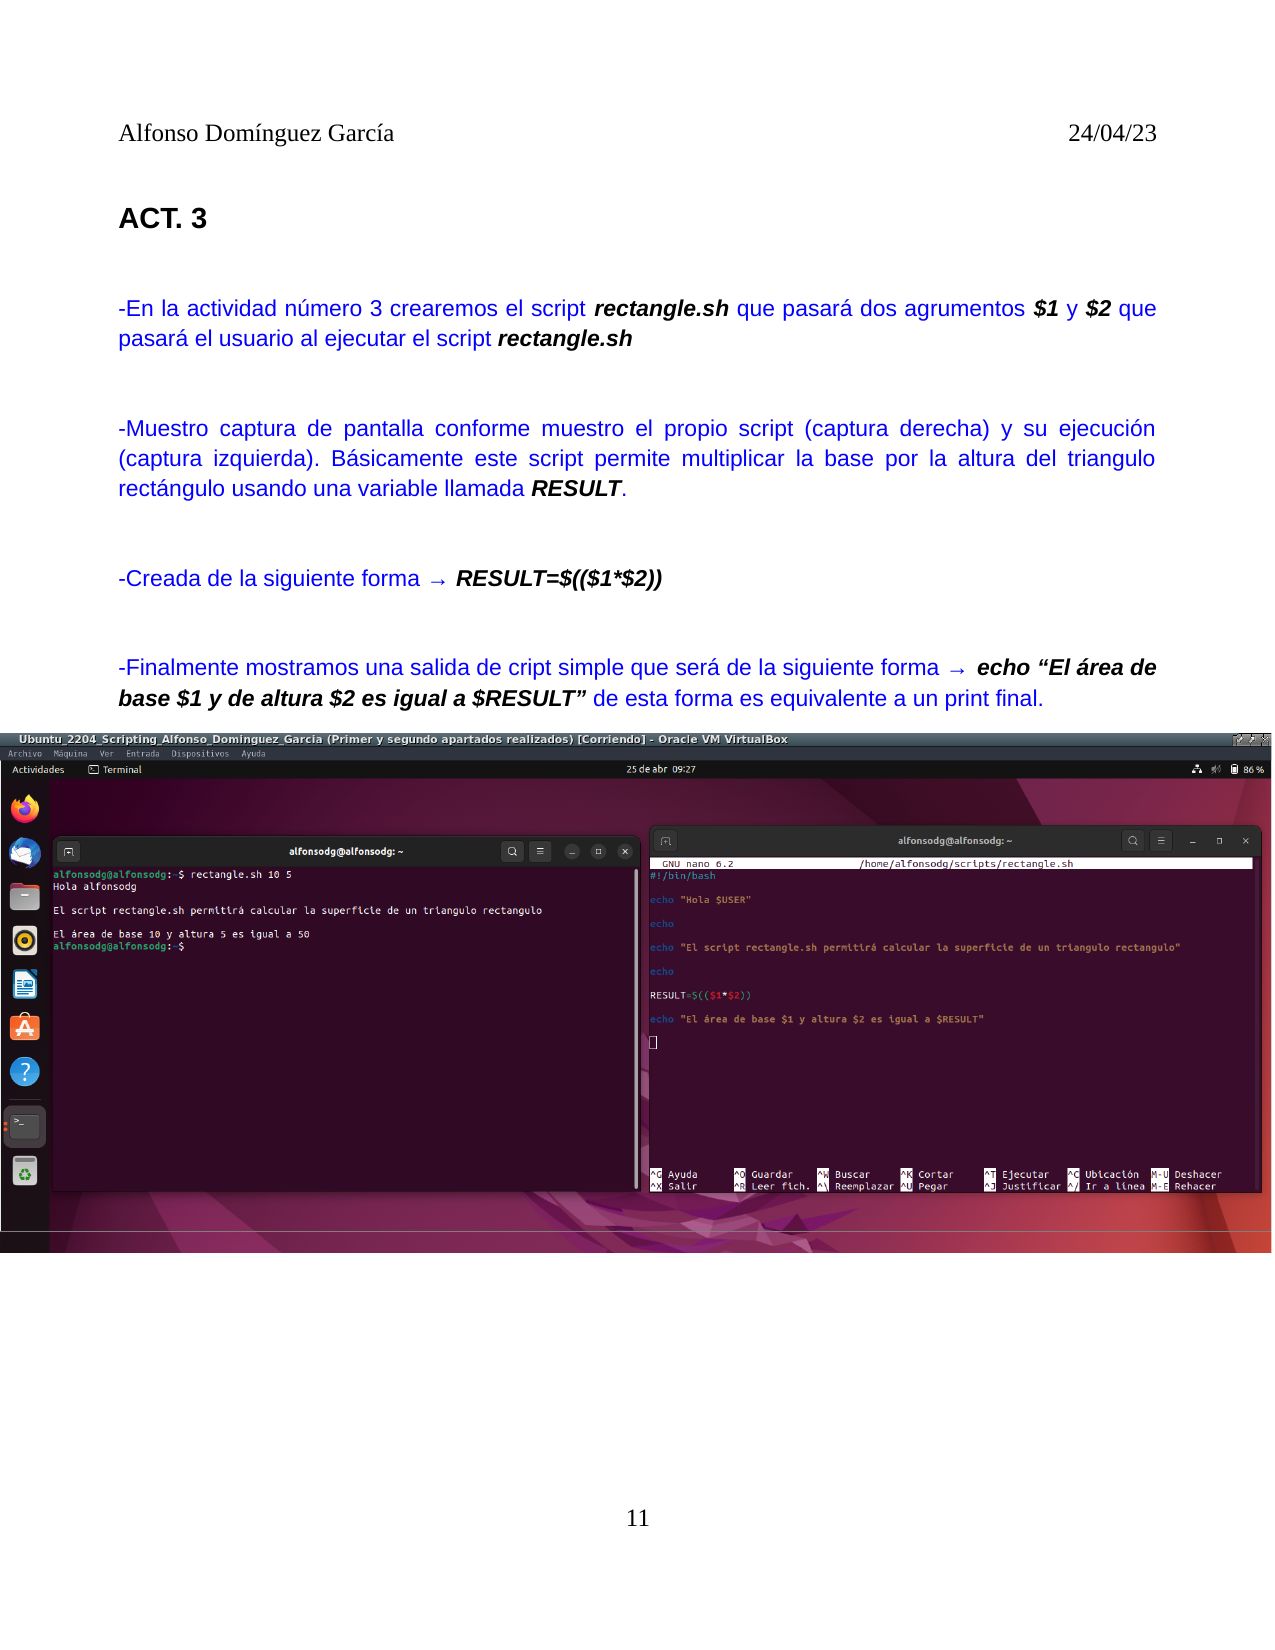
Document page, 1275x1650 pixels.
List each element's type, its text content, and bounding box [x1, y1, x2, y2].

text -Creada de la siguiente forma → RESULT=$(($1*$2)) [118, 565, 1157, 591]
text -En la actividad número 3 crearemos el script rectangle.sh que pasará dos agrumentos $1 y $2 que pasará el usuario al ejecutar el script rectangle.sh [118, 295, 1157, 352]
text -Muestro captura de pantalla conforme muestro el propio script (captura derecha) y su ejecución (captura izquierda). Básicamente este script permite multiplicar la base por la altura del triangulo rectángulo usando una variable llamada RESULT. [118, 415, 1157, 502]
subtitle ACT. 3 [118, 201, 1157, 235]
picture [0, 733, 1272, 1253]
text -Finalmente mostramos una salida de cript simple que será de la siguiente forma → echo “El área de base $1 y de altura $2 es igual a $RESULT” de esta forma es equivalente a un print final. [118, 654, 1157, 711]
